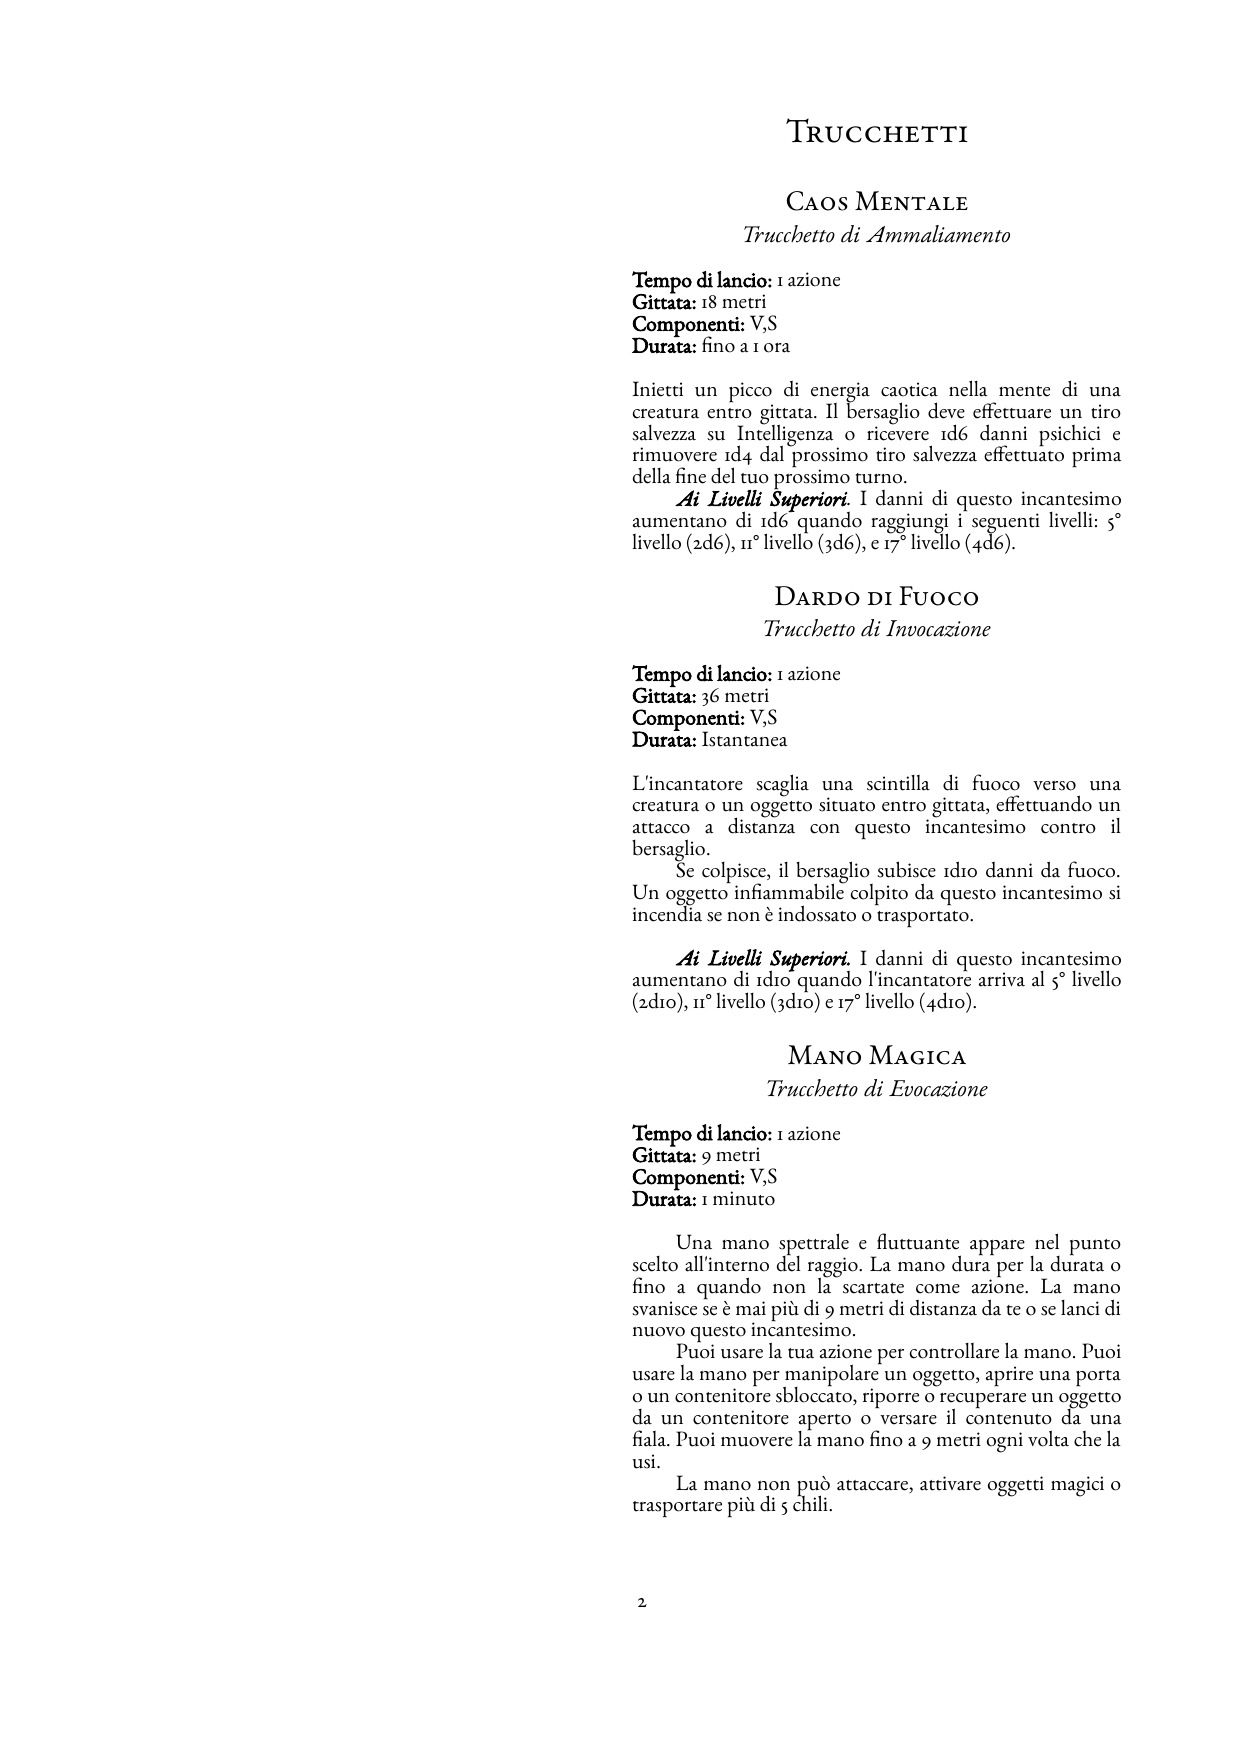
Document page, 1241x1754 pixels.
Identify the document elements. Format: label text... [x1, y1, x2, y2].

text La mano non può attaccare, attivare oggetti magici o trasportare più di 5 chili. [632, 1474, 1122, 1518]
subtitle Mano Magica [632, 1044, 1122, 1073]
text Tempo di lancio: 1 azione [632, 1121, 1122, 1146]
text Ai Livelli Superiori. I danni di questo incantesimo aumentano di 1d6 quando raggiungi i seguenti livelli: 5° livello (2d6), 11° livello (3d6), e 17° livello (4d6). [632, 490, 1122, 556]
subtitle Trucchetti [632, 118, 1122, 152]
text Componenti: V,S [632, 1168, 1122, 1190]
text Gittata: 18 metri [632, 293, 1122, 315]
text Se colpisce, il bersaglio subisce 1d10 danni da fuoco. Un oggetto infiammabile colpito da questo incantesimo si incendia se non è indossato o trasportato. [632, 862, 1122, 927]
subtitle Trucchetto di Ammaliamento [632, 225, 1122, 249]
text Gittata: 36 metri [632, 687, 1122, 709]
text Gittata: 9 metri [632, 1146, 1122, 1168]
subtitle Dardo di Fuoco [632, 585, 1122, 613]
subtitle Trucchetto di Evocazione [632, 1079, 1122, 1103]
text L'incantatore scaglia una scintilla di fuoco verso una creatura o un oggetto situato entro gittata, effettuando un attacco a distanza con questo incantesimo contro il bersaglio. [632, 774, 1122, 862]
text Tempo di lancio: 1 azione [632, 661, 1122, 687]
text Durata: 1 minuto [632, 1190, 1122, 1212]
text Una mano spettrale e fluttuante appare nel punto scelto all'interno del raggio. La mano dura per la durata o fino a quando non la scartate come azione. La mano svanisce se è mai più di 9 metri di distanza da te o se lanci di nuovo questo incantesimo. [632, 1234, 1122, 1343]
text Componenti: V,S [632, 709, 1122, 731]
text Componenti: V,S [632, 315, 1122, 337]
text Durata: fino a 1 ora [632, 337, 1122, 359]
text Durata: Istantanea [632, 731, 1122, 752]
subtitle Caos Mentale [632, 191, 1122, 219]
text Ai Livelli Superiori. I danni di questo incantesimo aumentano di 1d10 quando l'incantatore arriva al 5° livello (2d10), 11° livello (3d10) e 17° livello (4d10). [632, 949, 1122, 1015]
text Tempo di lancio: 1 azione [632, 267, 1122, 293]
text Puoi usare la tua azione per controllare la mano. Puoi usare la mano per manipolare un oggetto, aprire una porta o un contenitore sbloccato, riporre o recuperare un oggetto da un contenitore aperto o versare il contenuto da una fiala. Puoi muovere la mano fino a 9 metri ogni volta che la usi. [632, 1343, 1122, 1474]
subtitle Trucchetto di Invocazione [632, 619, 1122, 643]
text Inietti un picco di energia caotica nella mente di una creatura entro gittata. Il bersaglio deve effettuare un tiro salvezza su Intelligenza o ricevere 1d6 danni psichici e rimuovere 1d4 dal prossimo tiro salvezza effettuato prima della fine del tuo prossimo turno. [632, 381, 1122, 490]
